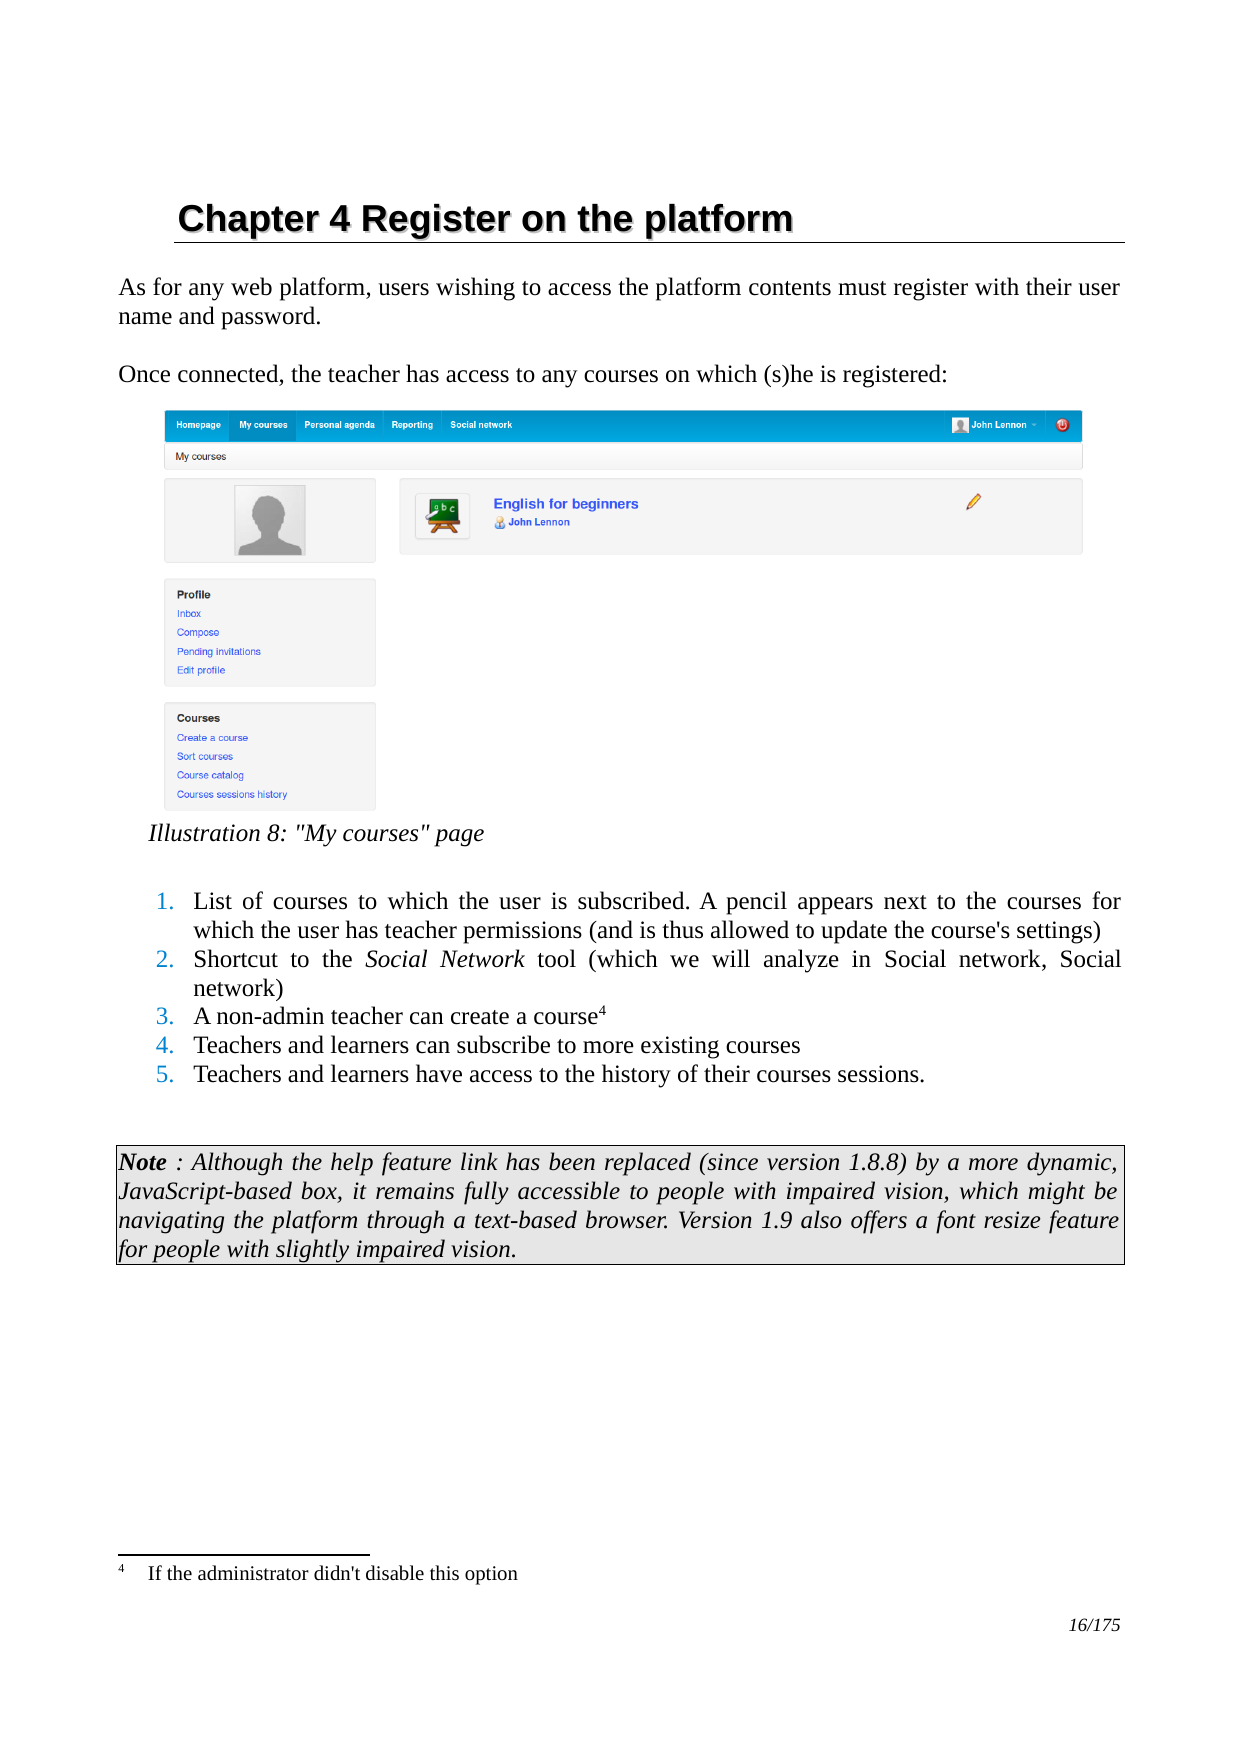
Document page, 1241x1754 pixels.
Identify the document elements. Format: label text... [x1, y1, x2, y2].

subtitle Register on the platform [174, 193, 1125, 242]
list Teachers and learners have access to the history of their courses sessions. [156, 1059, 1122, 1088]
text Illustration 8: "My courses" page [148, 414, 1101, 846]
picture [159, 401, 1090, 818]
list If the administrator didn't disable this option [118, 1561, 1122, 1585]
text Once connected, the teacher has access to any courses on which (s)he is registered: [118, 359, 1122, 387]
text As for any web platform, users wishing to access the platform contents must register with their user name and password. [118, 272, 1122, 330]
text Note : Although the help feature link has been replaced (since version 1.8.8) by a more dynamic, JavaScript-based box, it remains fully accessible to people with impaired vision, which might be navigating the platform through a text-based browser. Version 1.9 also offers a font resize feature for people with slightly impaired vision. [117, 1146, 1124, 1264]
list Shortcut to the Social Network tool (which we will analyze in Social network, Social network) [156, 944, 1122, 1001]
list Teachers and learners can subscribe to more existing courses [156, 1030, 1122, 1059]
list A non-admin teacher can create a course [156, 1001, 1122, 1030]
list List of courses to which the user is subscribed. A pencil appears next to the courses for which the user has teacher permissions (and is thus allowed to update the course's settings) [156, 886, 1122, 944]
